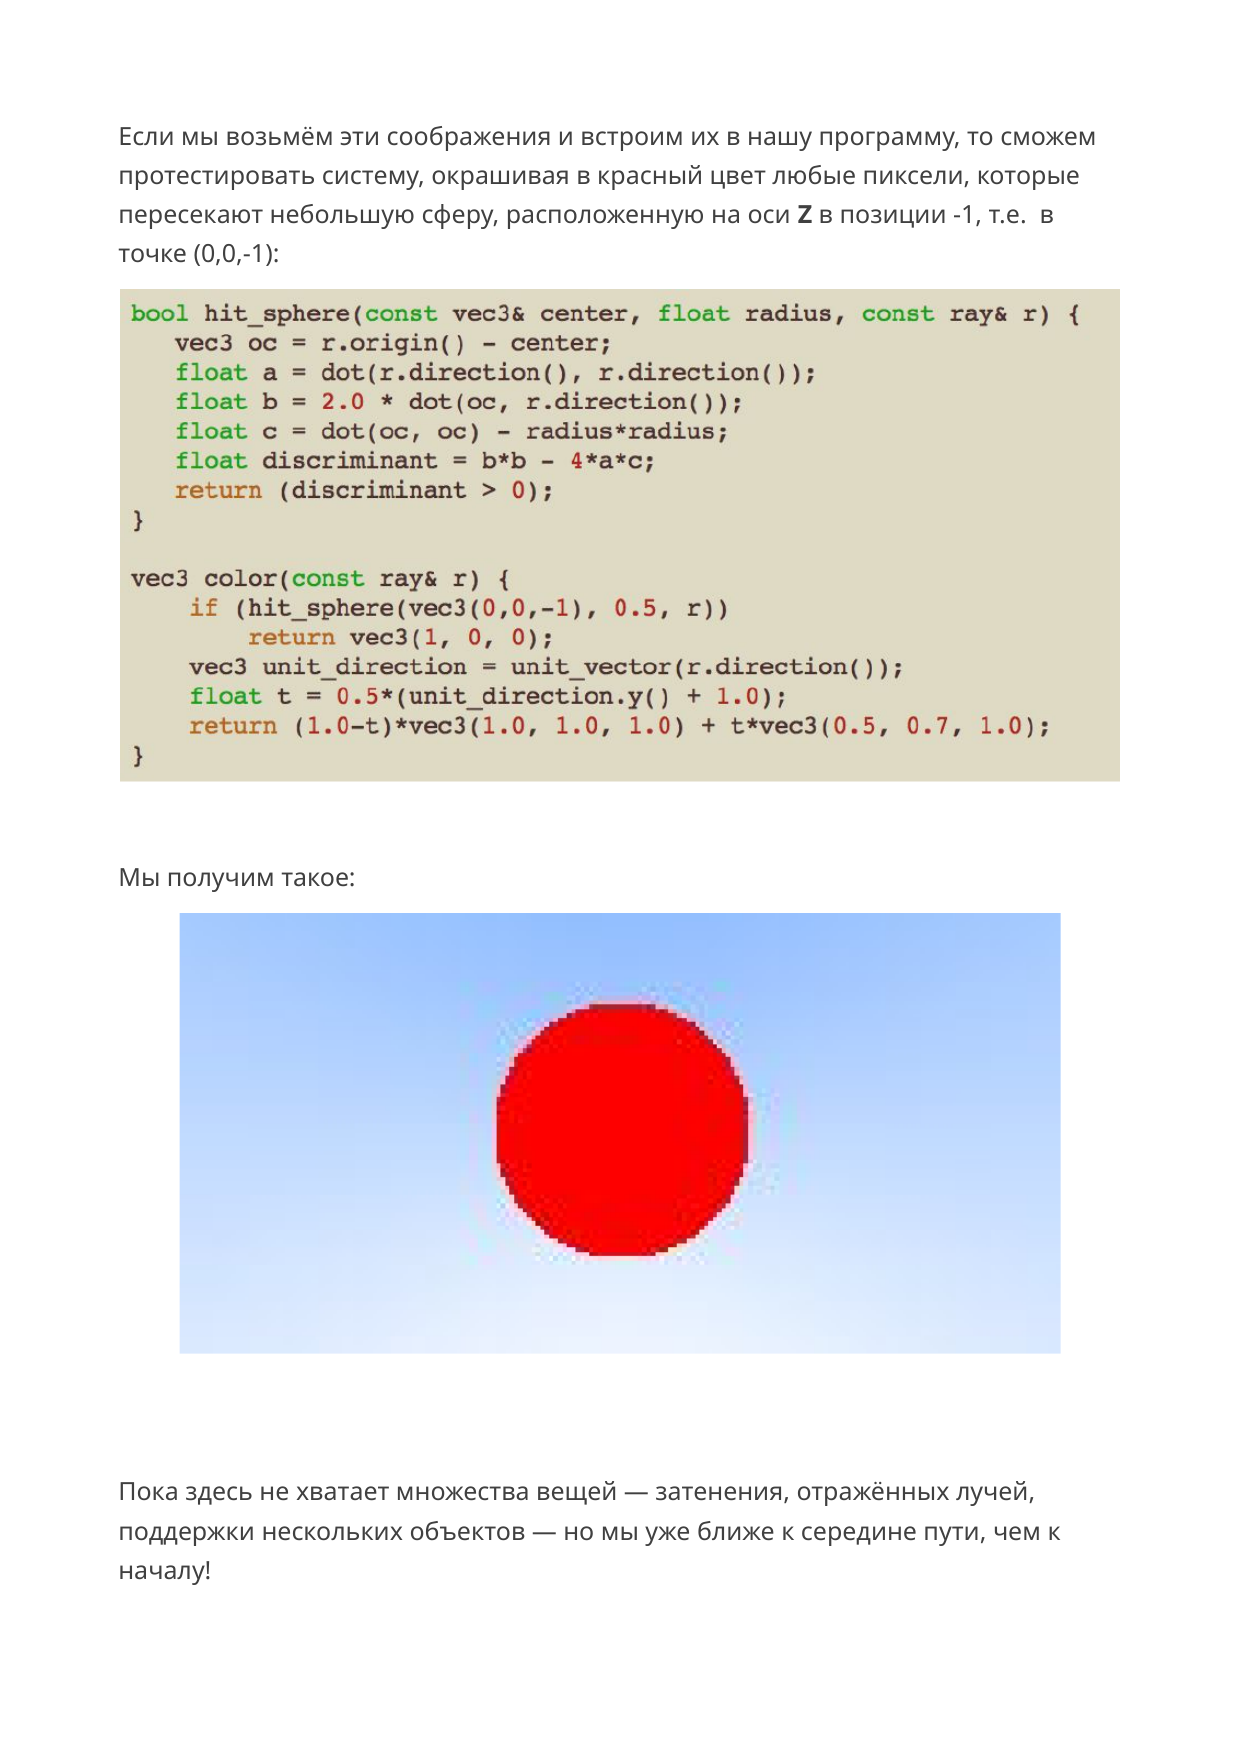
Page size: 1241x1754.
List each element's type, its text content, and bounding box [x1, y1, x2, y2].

text Пока здесь не хватает множества вещей — затенения, отражённых лучей, поддержки нескольких объектов — но мы уже ближе к середине пути, чем к началу! [118, 1474, 1122, 1586]
text Если мы возьмём эти соображения и встроим их в нашу программу, то сможем протестировать систему, окрашивая в красный цвет любые пиксели, которые пересекают небольшую сферу, расположенную на оси Z в позиции -1, т.е. в точке (0,0,-1): [118, 118, 1122, 270]
text Мы получим такое: [118, 860, 1122, 894]
picture [118, 289, 1123, 782]
picture [179, 913, 1061, 1355]
